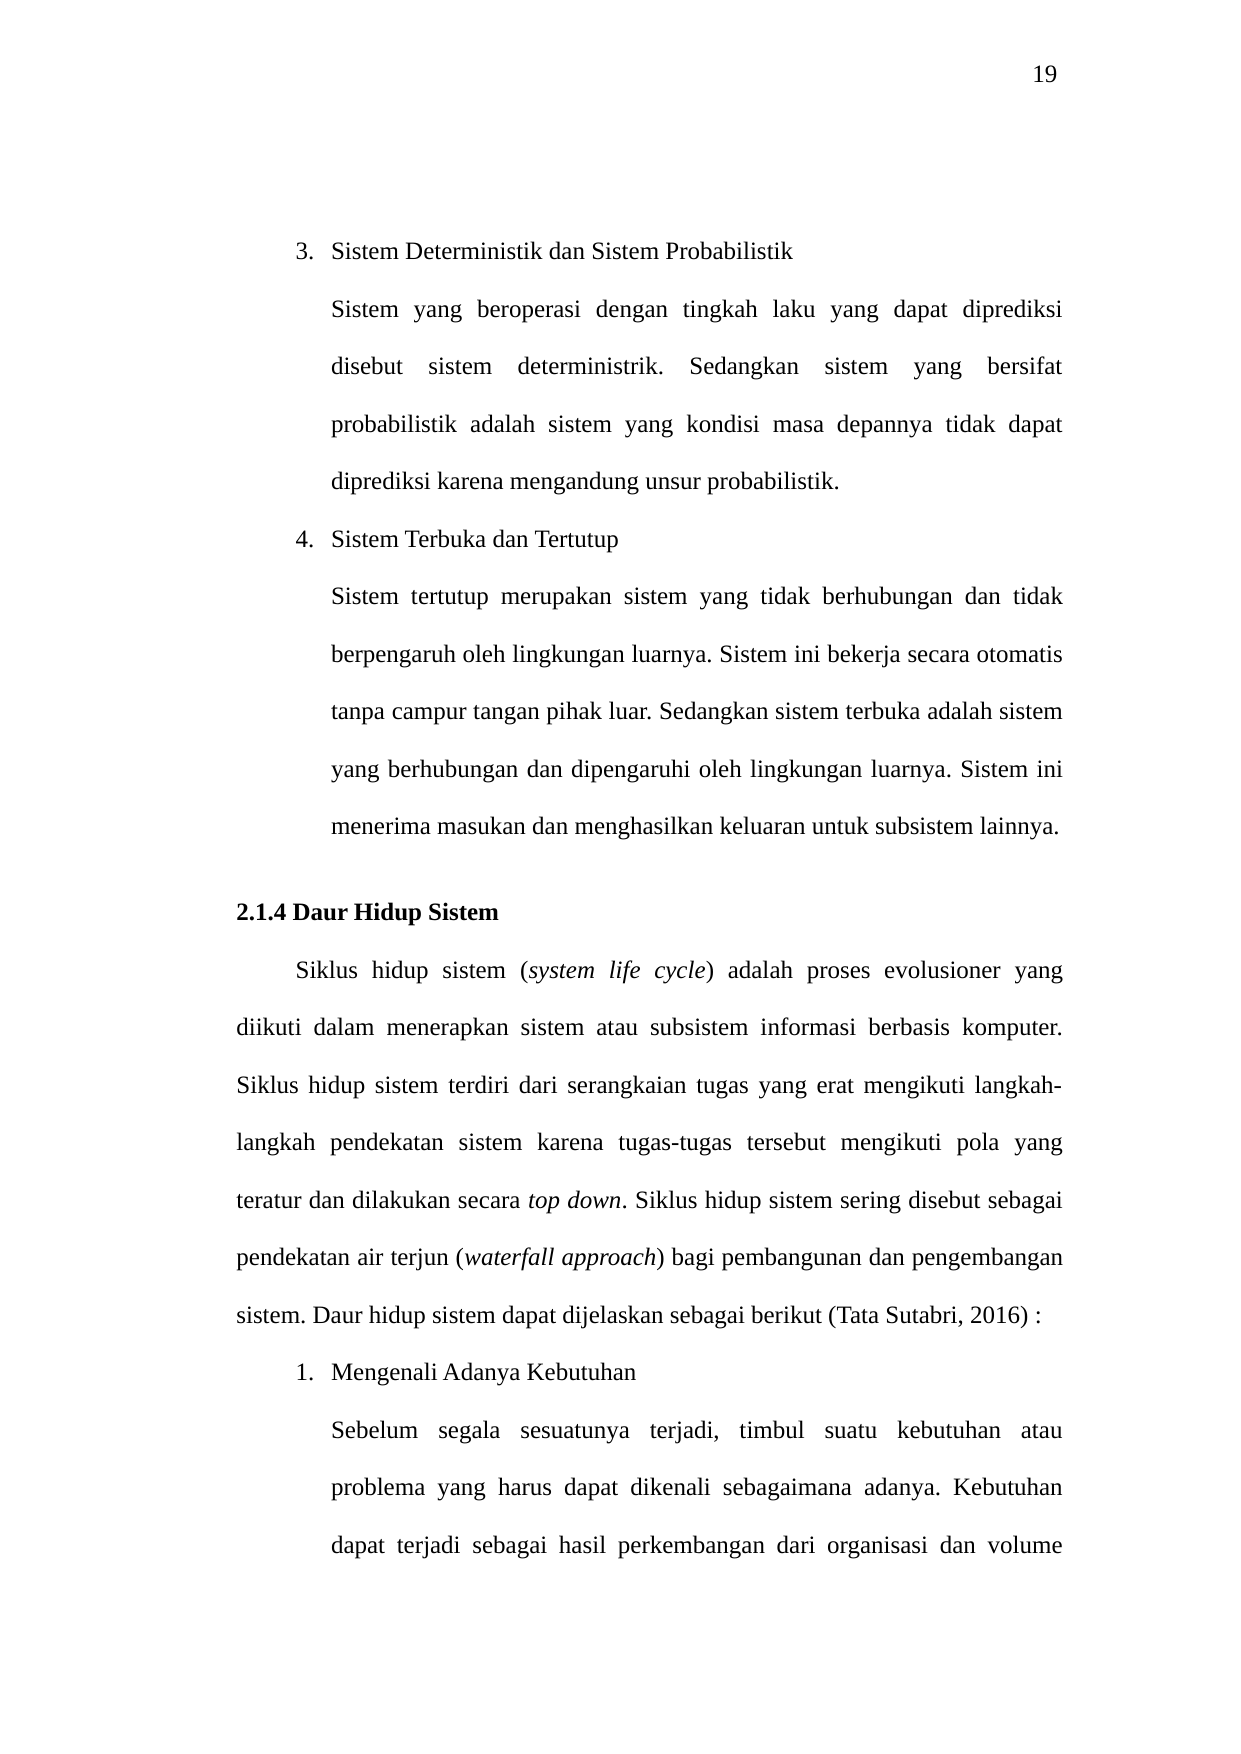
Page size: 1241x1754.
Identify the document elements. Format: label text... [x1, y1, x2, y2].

subtitle 2.1.4 Daur Hidup Sistem [236, 897, 1063, 926]
list Sebelum segala sesuatunya terjadi, timbul suatu kebutuhan atau problema yang harus dapat dikenali sebagaimana adanya. Kebutuhan dapat terjadi sebagai hasil perkembangan dari organisasi dan volume [295, 1415, 1063, 1559]
list Sistem yang beroperasi dengan tingkah laku yang dapat diprediksi disebut sistem deterministrik. Sedangkan sistem yang bersifat probabilistik adalah sistem yang kondisi masa depannya tidak dapat diprediksi karena mengandung unsur probabilistik. [295, 294, 1063, 495]
list Sistem tertutup merupakan sistem yang tidak berhubungan dan tidak berpengaruh oleh lingkungan luarnya. Sistem ini bekerja secara otomatis tanpa campur tangan pihak luar. Sedangkan sistem terbuka adalah sistem yang berhubungan dan dipengaruhi oleh lingkungan luarnya. Sistem ini menerima masukan dan menghasilkan keluaran untuk subsistem lainnya. [295, 581, 1063, 840]
list Sistem Deterministik dan Sistem Probabilistik [295, 236, 1063, 265]
text Siklus hidup sistem (system life cycle) adalah proses evolusioner yang diikuti dalam menerapkan sistem atau subsistem informasi berbasis komputer. Siklus hidup sistem terdiri dari serangkaian tugas yang erat mengikuti langkah-langkah pendekatan sistem karena tugas-tugas tersebut mengikuti pola yang teratur dan dilakukan secara top down. Siklus hidup sistem sering disebut sebagai pendekatan air terjun (waterfall approach) bagi pembangunan dan pengembangan sistem. Daur hidup sistem dapat dijelaskan sebagai berikut (Tata Sutabri, 2016) : [236, 955, 1063, 1329]
list Mengenali Adanya Kebutuhan [295, 1357, 1063, 1386]
list Sistem Terbuka dan Tertutup [295, 524, 1063, 552]
